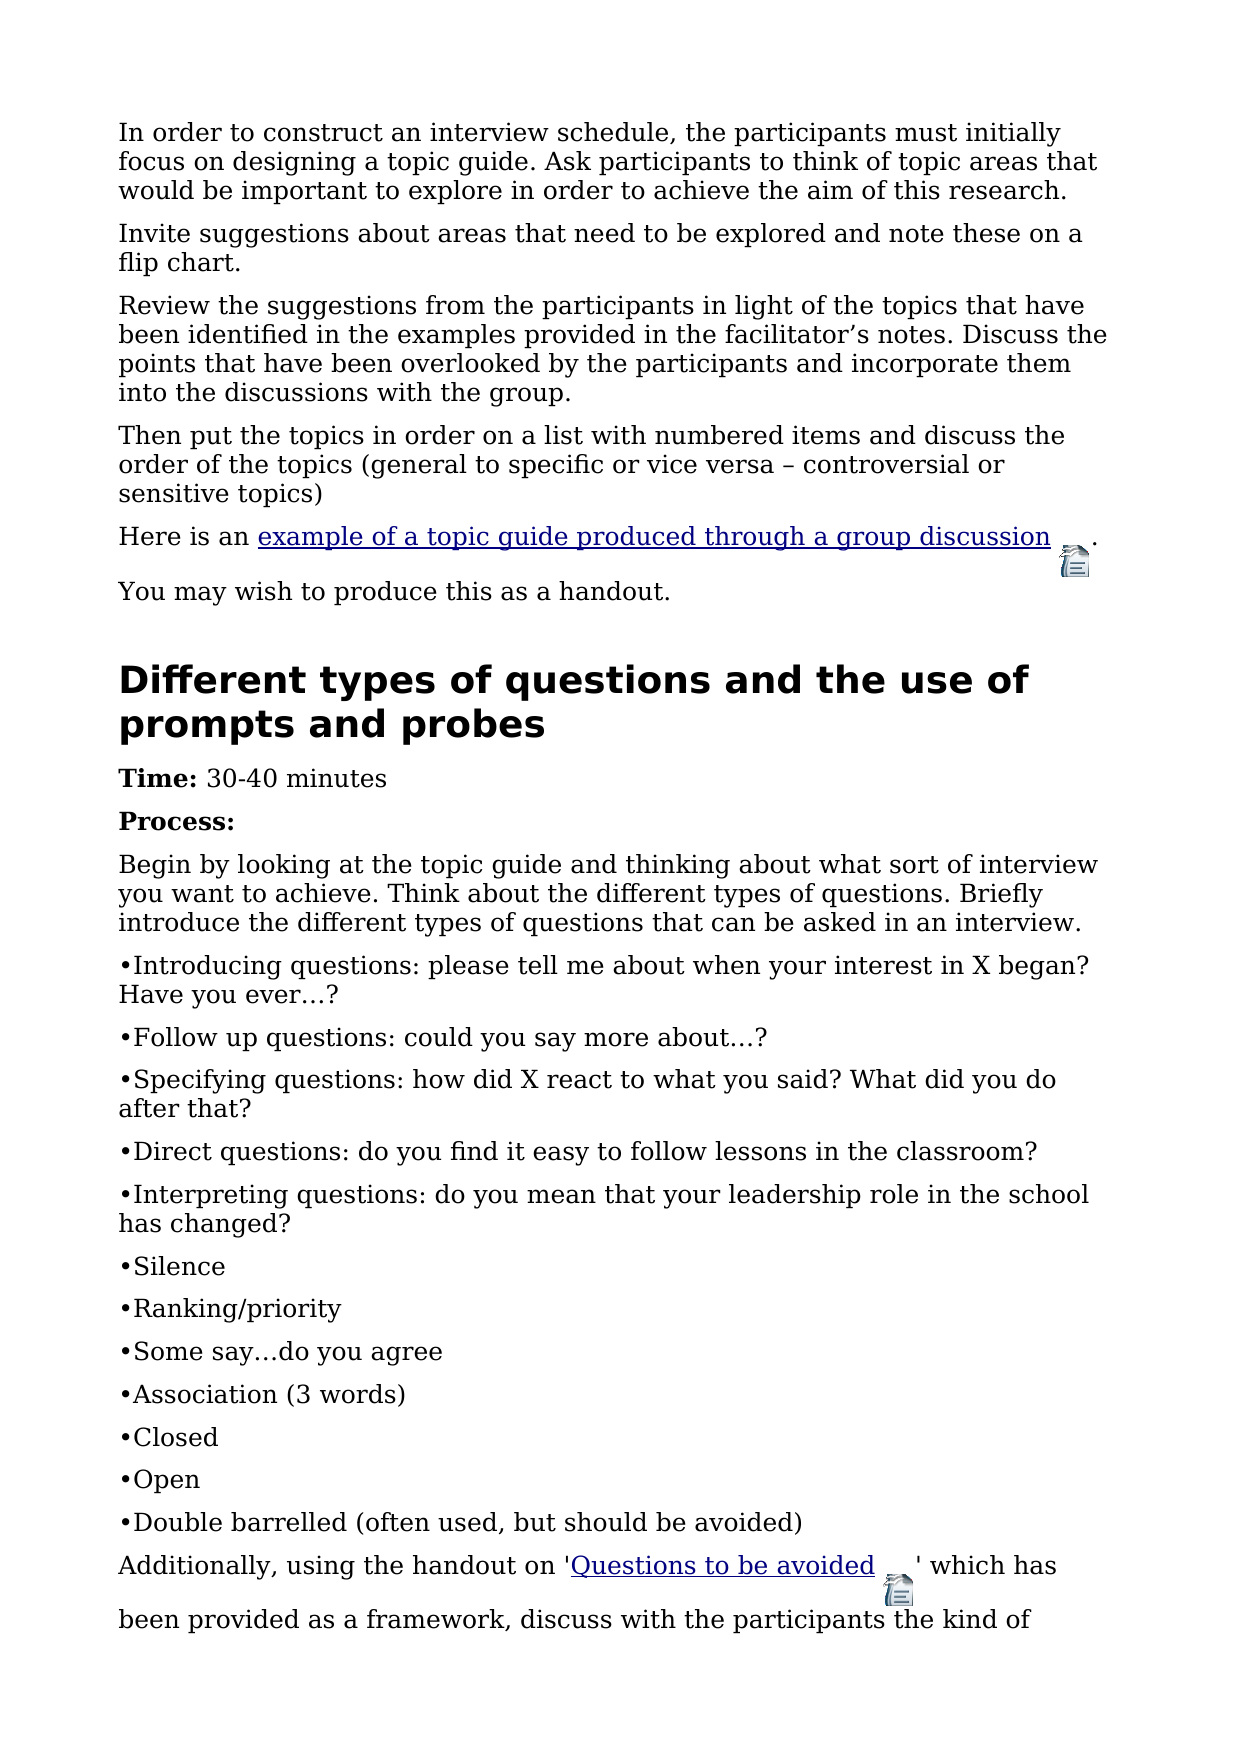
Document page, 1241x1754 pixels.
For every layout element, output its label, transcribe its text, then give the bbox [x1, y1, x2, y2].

list Closed [118, 1423, 1122, 1452]
picture [1059, 545, 1091, 577]
list Introducing questions: please tell me about when your interest in X began? Have you ever…? [118, 951, 1122, 1009]
list Silence [118, 1252, 1122, 1281]
list Open [118, 1465, 1122, 1494]
list Some say…do you agree [118, 1337, 1122, 1366]
text Time: 30-40 minutes [118, 764, 1122, 793]
text Then put the topics in order on a list with numbered items and discuss the order of the topics (general to specific or vice versa – controversial or sensitive topics) [118, 421, 1122, 509]
text Additionally, using the handout on 'Questions to be avoided ' which has been provided as a framework, discuss with the participants the kind of [118, 1551, 1122, 1635]
text Begin by looking at the topic guide and thinking about what sort of interview you want to achieve. Think about the different types of questions. Briefly introduce the different types of questions that can be asked in an interview. [118, 850, 1122, 937]
list Double barrelled (often used, but should be avoided) [118, 1508, 1122, 1537]
subtitle Different types of questions and the use of prompts and probes [118, 659, 1122, 746]
picture [883, 1574, 915, 1606]
list Direct questions: do you find it easy to follow lessons in the classroom? [118, 1137, 1122, 1166]
text Invite suggestions about areas that need to be explored and note these on a flip chart. [118, 219, 1122, 277]
text Here is an example of a topic guide produced through a group discussion . You may wish to produce this as a handout. [118, 522, 1122, 606]
list Ranking/priority [118, 1294, 1122, 1324]
list Association (3 words) [118, 1380, 1122, 1409]
text Review the suggestions from the participants in light of the topics that have been identified in the examples provided in the facilitator’s notes. Discuss the points that have been overlooked by the participants and incorporate them into the discussions with the group. [118, 291, 1122, 408]
text Process: [118, 807, 1122, 836]
text In order to construct an interview schedule, the participants must initially focus on designing a topic guide. Ask participants to think of topic areas that would be important to explore in order to achieve the aim of this research. [118, 118, 1122, 206]
list Follow up questions: could you say more about…? [118, 1023, 1122, 1052]
list Specifying questions: how did X react to what you said? What did you do after that? [118, 1065, 1122, 1124]
list Interpreting questions: do you mean that your leadership role in the school has changed? [118, 1180, 1122, 1238]
